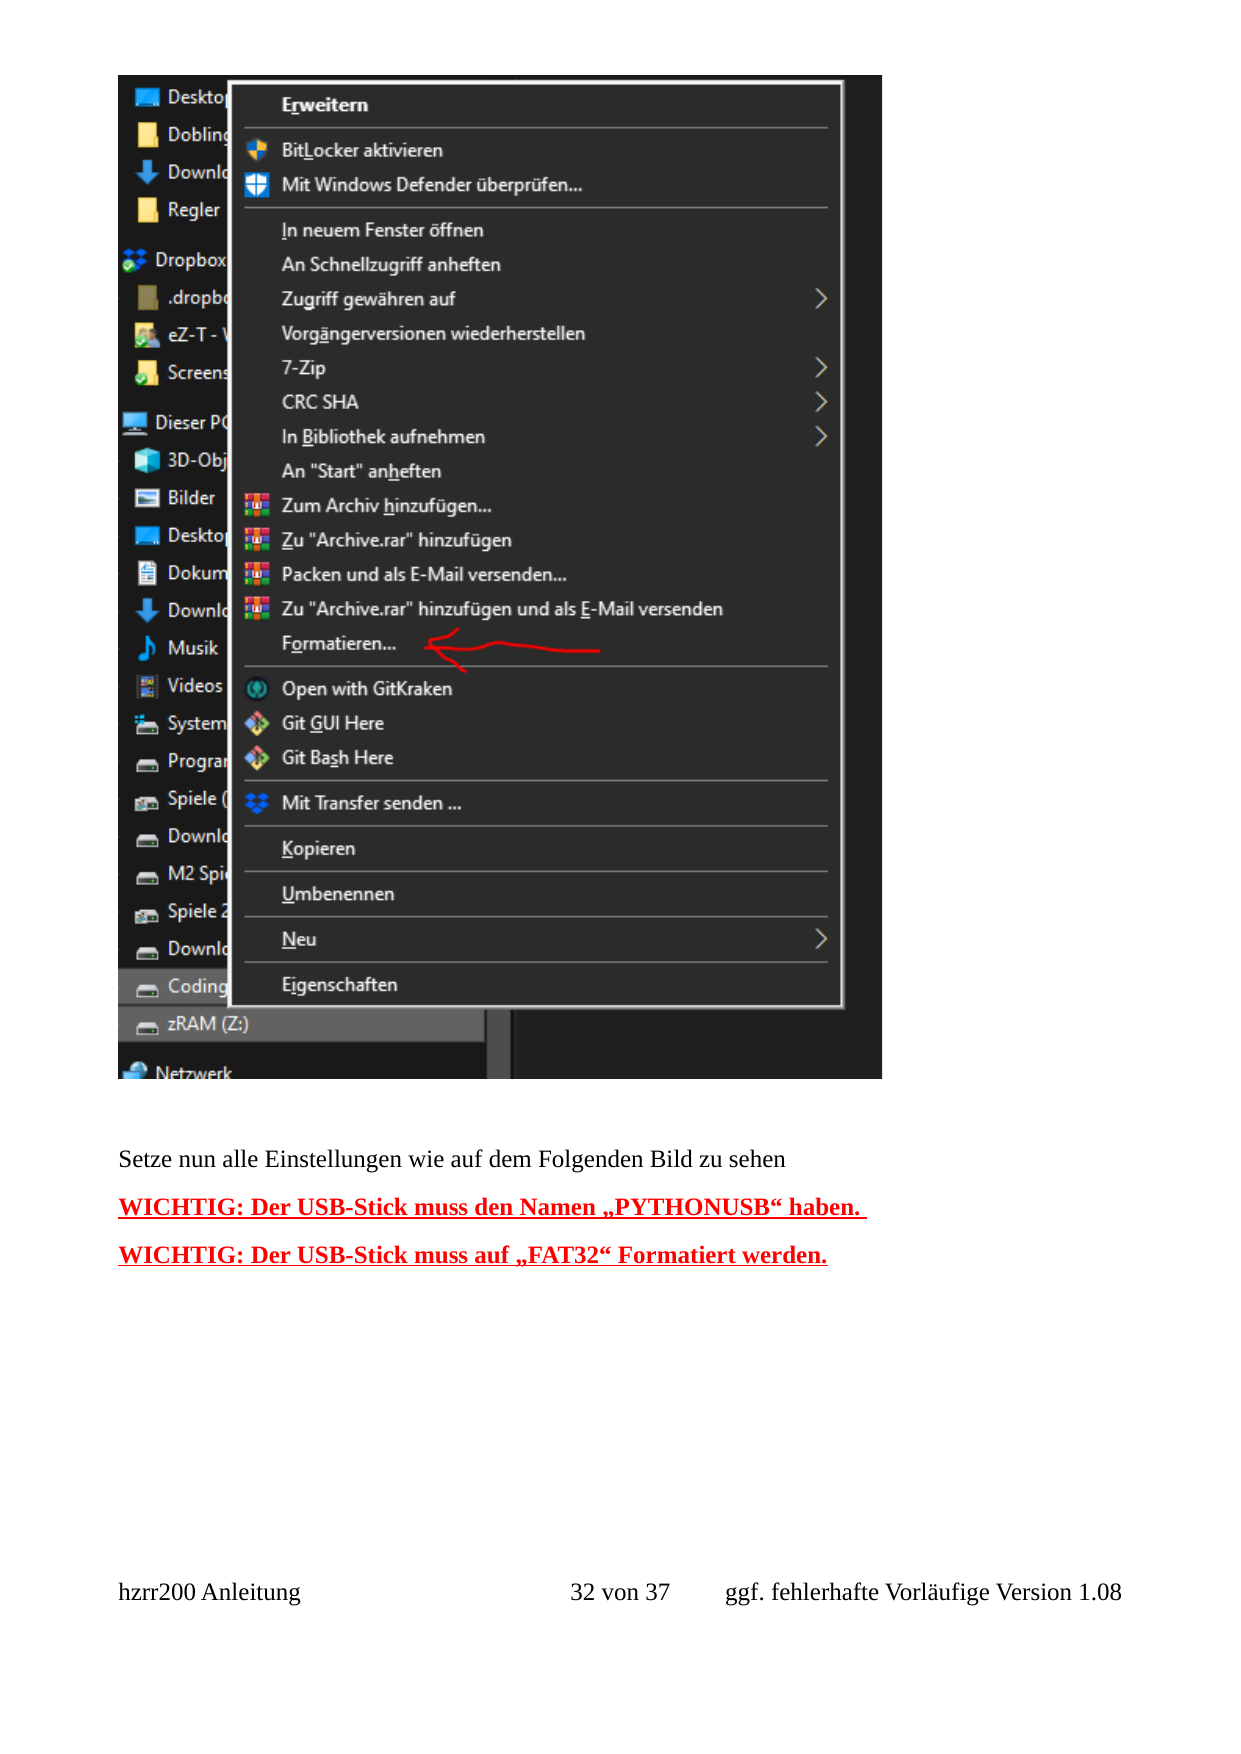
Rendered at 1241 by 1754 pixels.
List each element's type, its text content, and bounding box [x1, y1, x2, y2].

picture [118, 75, 883, 1079]
text Setze nun alle Einstellungen wie auf dem Folgenden Bild zu sehen [118, 1144, 1122, 1173]
text WICHTIG: Der USB-Stick muss auf „FAT32“ Formatiert werden. [118, 1240, 1122, 1268]
text WICHTIG: Der USB-Stick muss den Namen „PYTHONUSB“ haben. [118, 1192, 1122, 1221]
